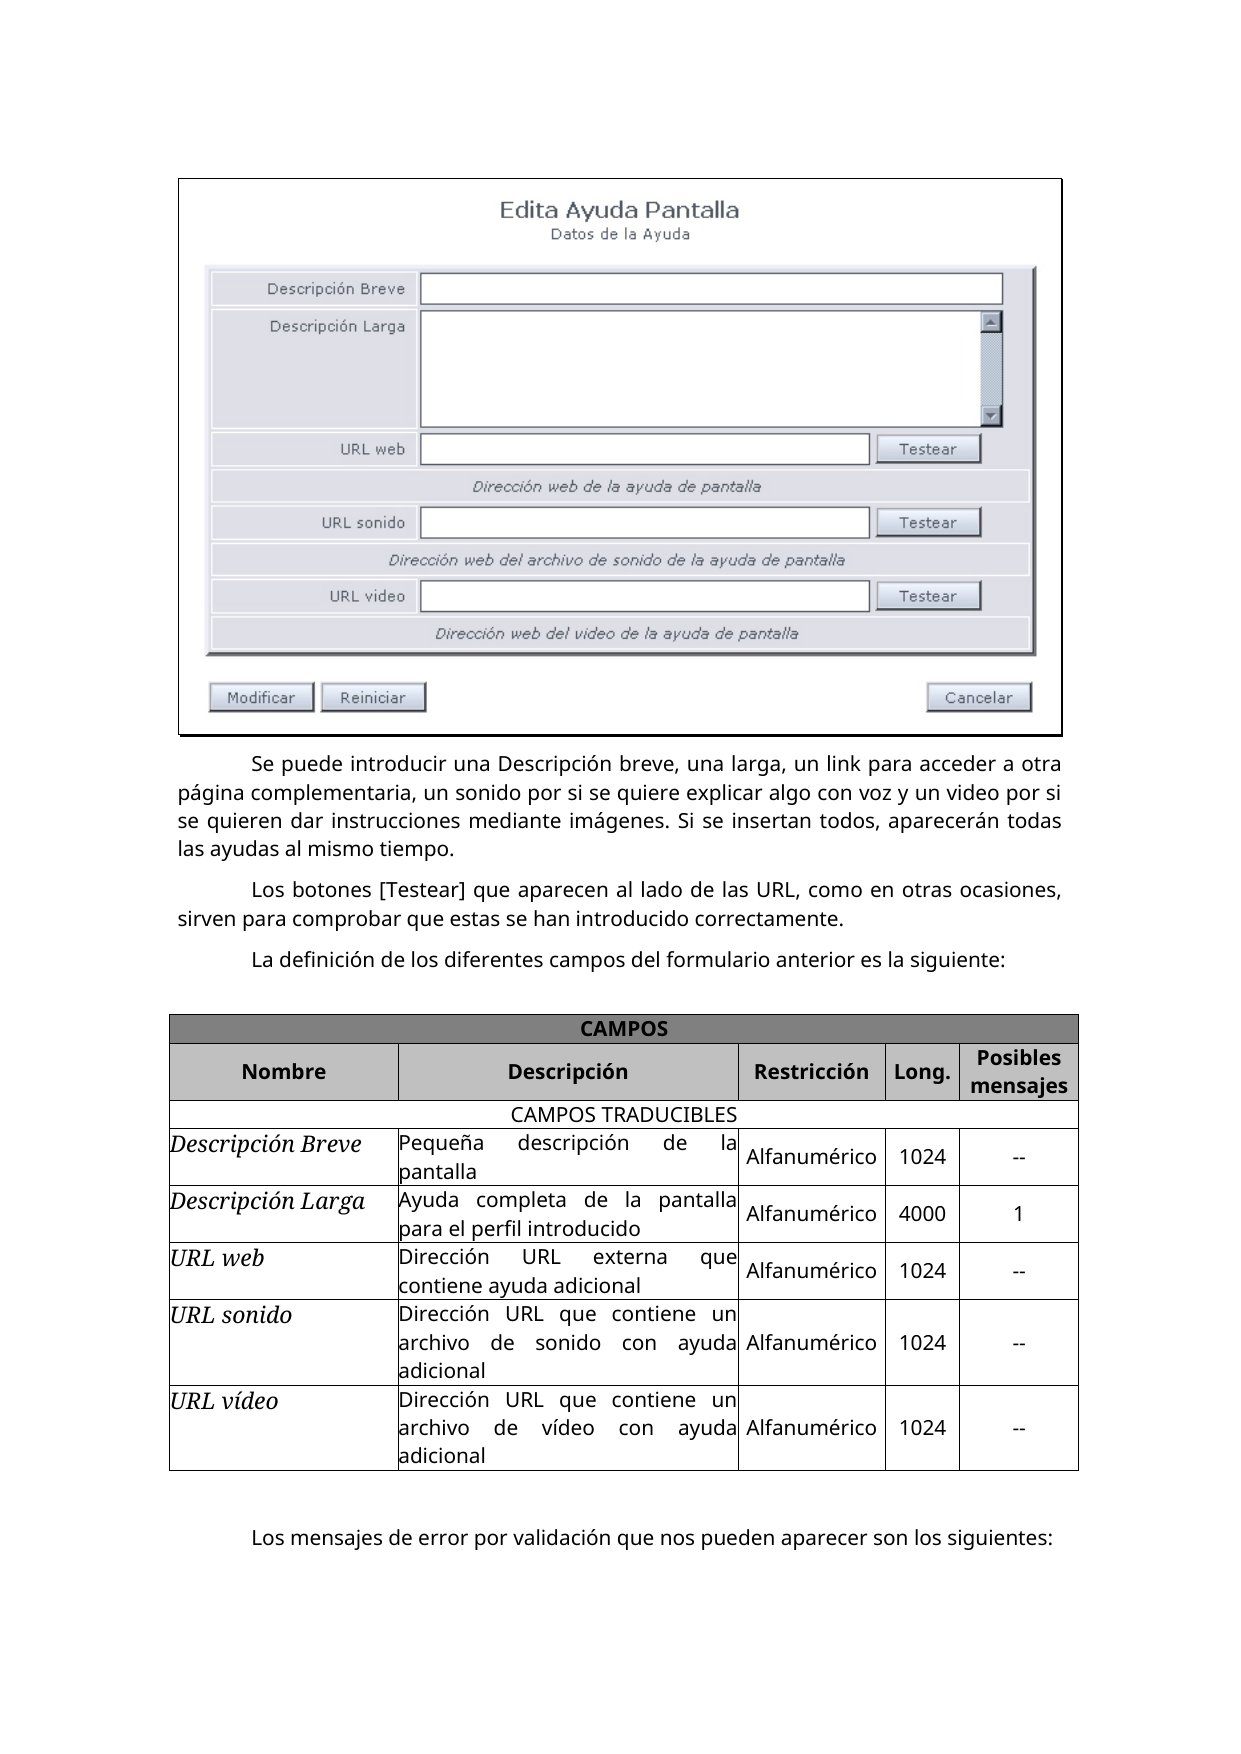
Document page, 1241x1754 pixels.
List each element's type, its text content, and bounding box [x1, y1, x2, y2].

table_cell Restricción [739, 1044, 885, 1100]
table_cell CAMPOS TRADUCIBLES [170, 1101, 1078, 1128]
text Se puede introducir una Descripción breve, una larga, un link para acceder a otra página complementaria, un sonido por si se quiere explicar algo con voz y un video por si se quieren dar instrucciones mediante imágenes. Si se insertan todos, aparecerán todas las ayudas al mismo tiempo. [177, 749, 1063, 863]
table_cell -- [960, 1386, 1078, 1470]
table_cell Descripción Larga [170, 1186, 398, 1242]
table_cell Alfanumérico [739, 1386, 885, 1470]
table_cell -- [960, 1129, 1078, 1185]
table_cell Nombre [170, 1044, 398, 1100]
table_cell URL vídeo [170, 1386, 398, 1470]
table_cell 4000 [886, 1186, 959, 1242]
table_cell Dirección URL que contiene un archivo de vídeo con ayuda adicional [399, 1386, 738, 1470]
table_cell Dirección URL que contiene un archivo de sonido con ayuda adicional [399, 1300, 738, 1384]
table_cell Alfanumérico [739, 1129, 885, 1185]
table_cell 1024 [886, 1386, 959, 1470]
table_cell Descripción [399, 1044, 738, 1100]
table_header CAMPOS [170, 1015, 1078, 1043]
table_cell URL sonido [170, 1300, 398, 1384]
table_cell 1024 [886, 1300, 959, 1384]
table_cell URL web [170, 1243, 398, 1299]
table_cell Ayuda completa de la pantalla para el perfil introducido [399, 1186, 738, 1242]
table_cell Descripción Breve [170, 1129, 398, 1185]
table_cell Dirección URL externa que contiene ayuda adicional [399, 1243, 738, 1299]
table_cell Alfanumérico [739, 1300, 885, 1384]
table_cell Alfanumérico [739, 1186, 885, 1242]
table_cell -- [960, 1243, 1078, 1299]
picture [194, 186, 1046, 726]
table_cell Long. [886, 1044, 959, 1100]
table_cell Posibles mensajes [960, 1044, 1078, 1100]
table_cell Pequeña descripción de la pantalla [399, 1129, 738, 1185]
text La definición de los diferentes campos del formulario anterior es la siguiente: [177, 945, 1063, 973]
text Los mensajes de error por validación que nos pueden aparecer son los siguientes: [177, 1523, 1063, 1552]
table_cell Alfanumérico [739, 1243, 885, 1299]
table_cell 1024 [886, 1243, 959, 1299]
table_cell 1024 [886, 1129, 959, 1185]
table_cell -- [960, 1300, 1078, 1384]
table_cell 1 [960, 1186, 1078, 1242]
text Los botones [Testear] que aparecen al lado de las URL, como en otras ocasiones, sirven para comprobar que estas se han introducido correctamente. [177, 875, 1063, 932]
